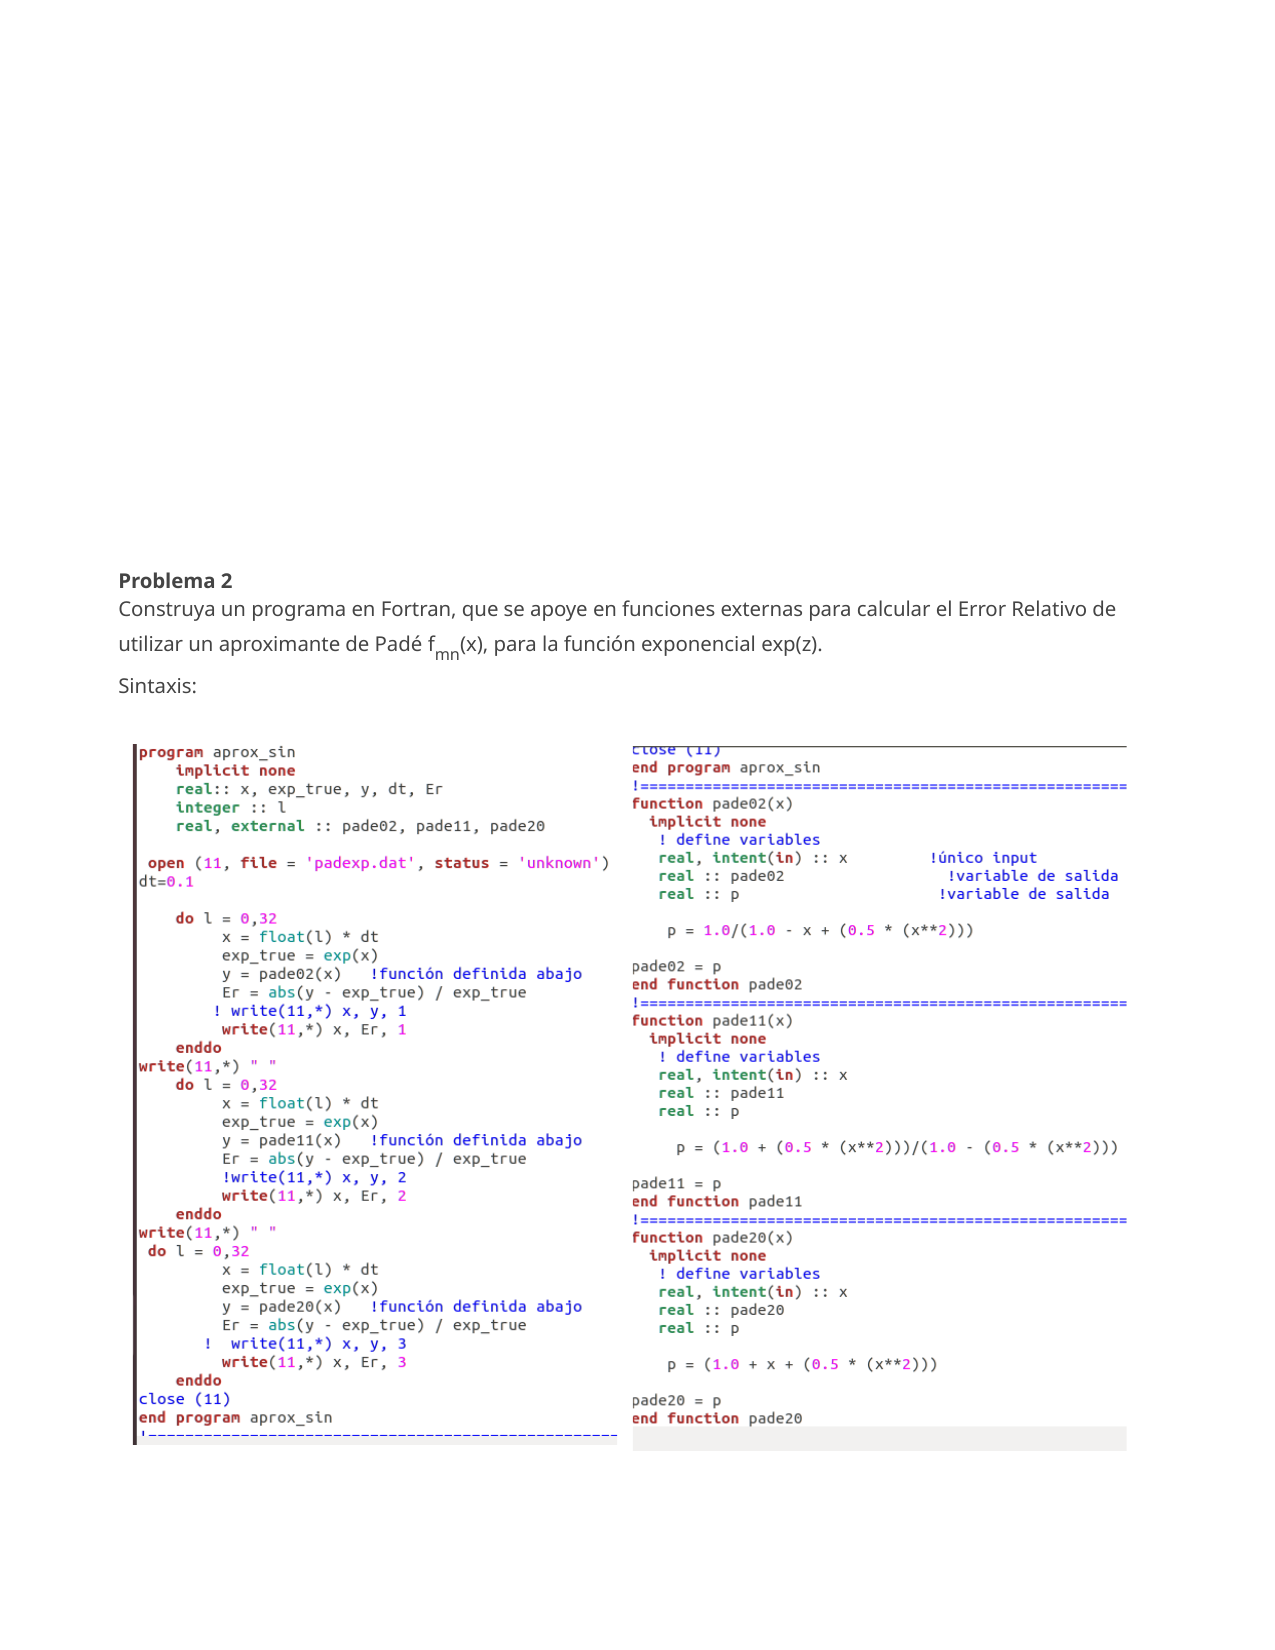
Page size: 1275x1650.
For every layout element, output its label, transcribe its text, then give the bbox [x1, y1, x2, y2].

picture [632, 746, 648, 1451]
picture [132, 744, 147, 1445]
text Sintaxis: [118, 672, 1157, 700]
text Problema 2 [118, 567, 1157, 594]
text Construya un programa en Fortran, que se apoye en funciones externas para calcular el Error Relativo de utilizar un aproximante de Padé fmn(x), para la función exponencial exp(z). [118, 594, 1157, 665]
